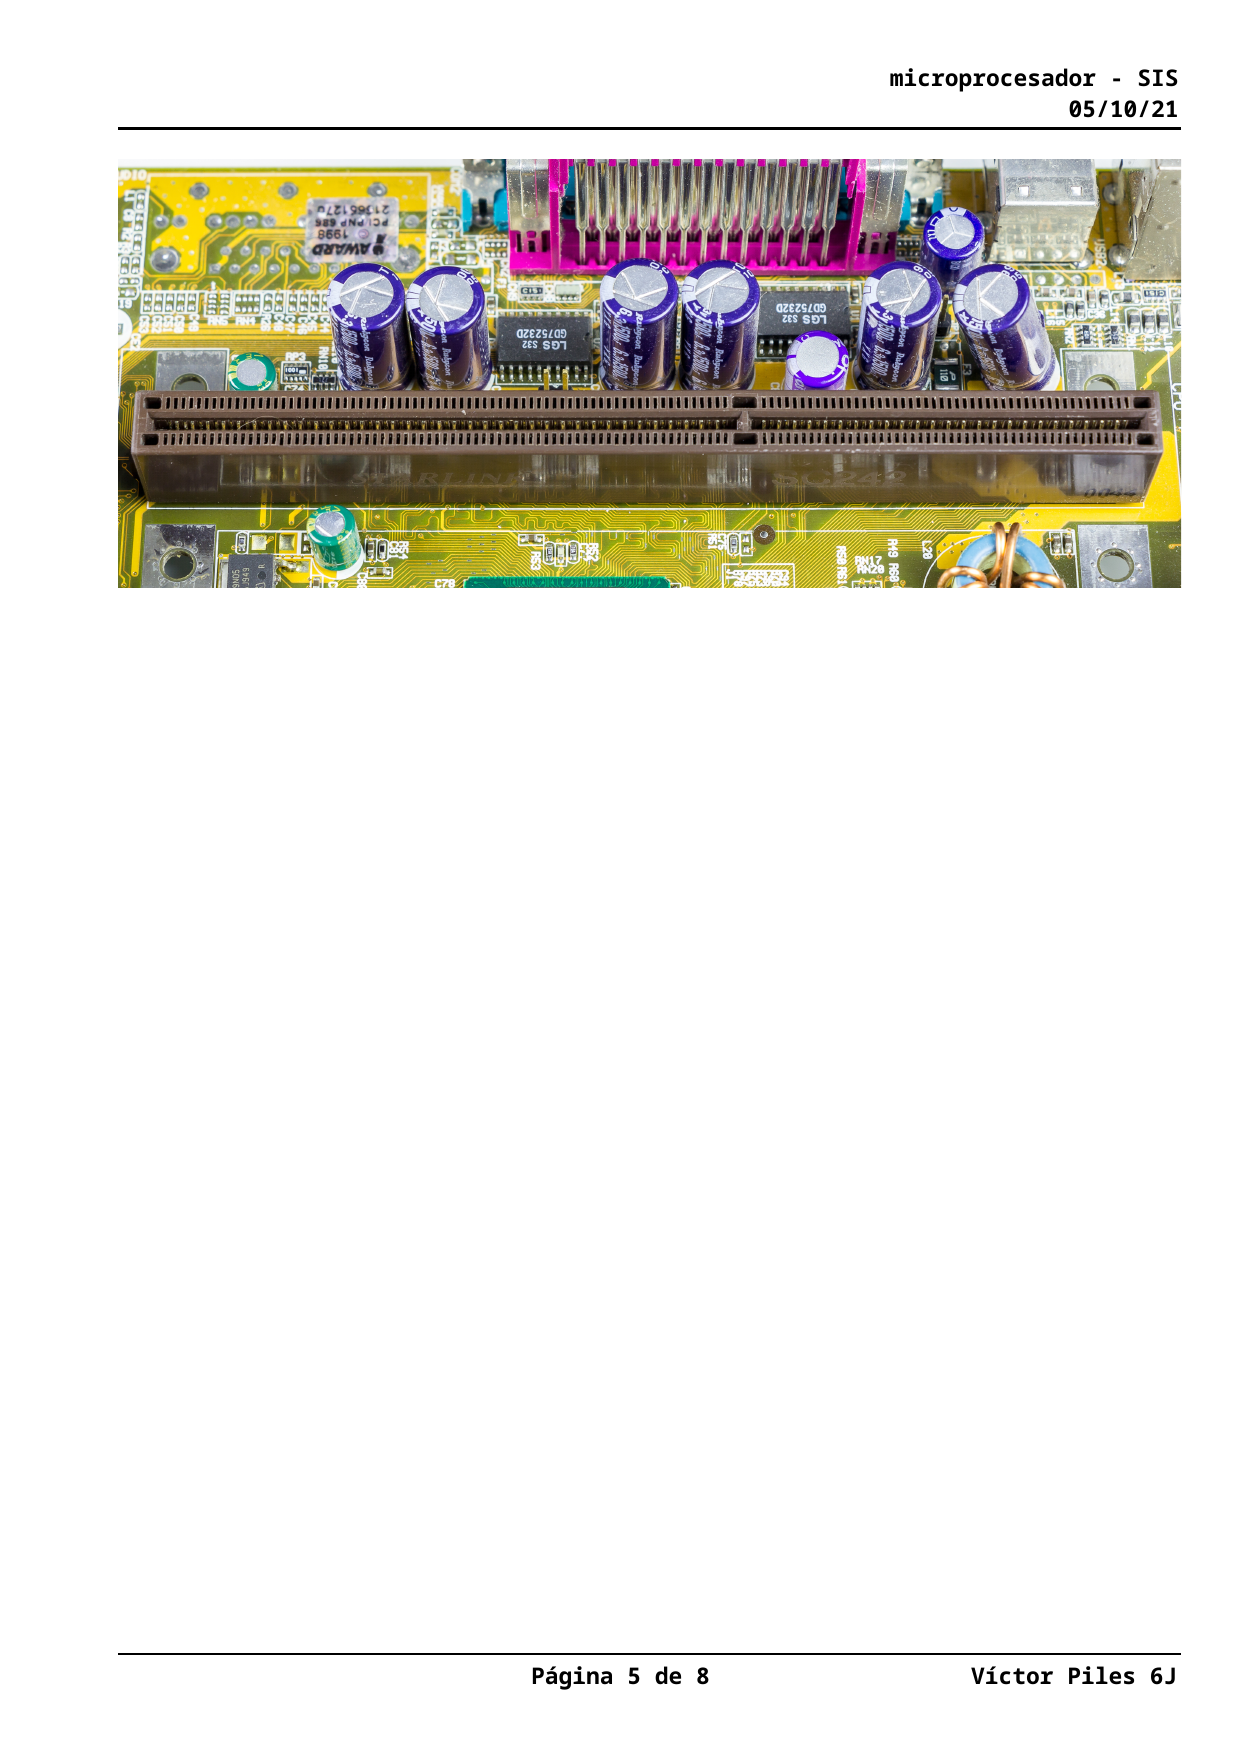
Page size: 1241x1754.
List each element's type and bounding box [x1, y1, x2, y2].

picture [118, 159, 1182, 588]
